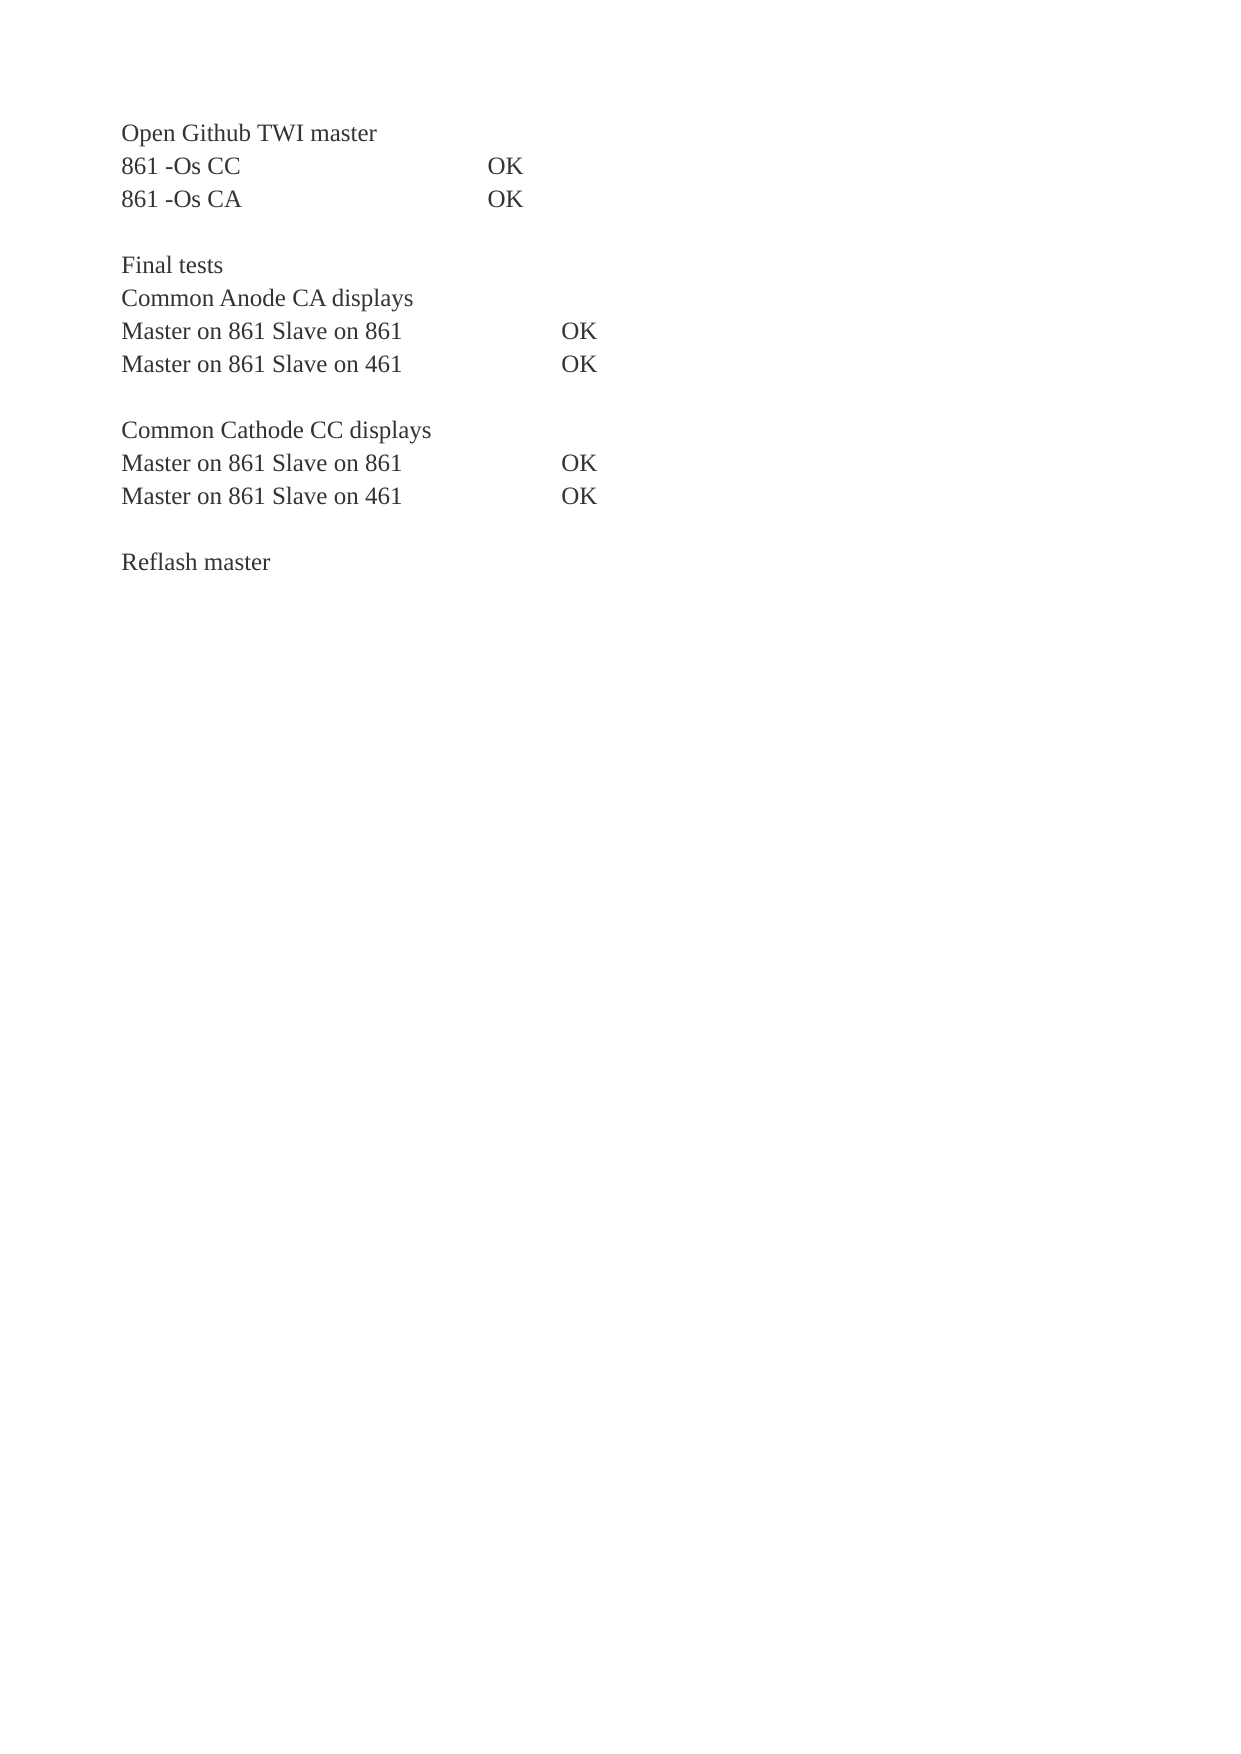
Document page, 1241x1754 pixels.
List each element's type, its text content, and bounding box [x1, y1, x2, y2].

text Open Github TWI master [119, 118, 1122, 147]
text Master on 861 Slave on 861 OK [119, 316, 1122, 345]
text Reflash master [119, 547, 1122, 576]
text Master on 861 Slave on 861 OK [119, 448, 1122, 477]
text Common Cathode CC displays [119, 415, 1122, 444]
text Common Anode CA displays [119, 283, 1122, 312]
text Master on 861 Slave on 461 OK [119, 481, 1122, 510]
text 861 -Os CA OK [119, 184, 1122, 213]
text 861 -Os CC OK [119, 151, 1122, 180]
text Final tests [119, 250, 1122, 279]
text Master on 861 Slave on 461 OK [119, 349, 1122, 378]
